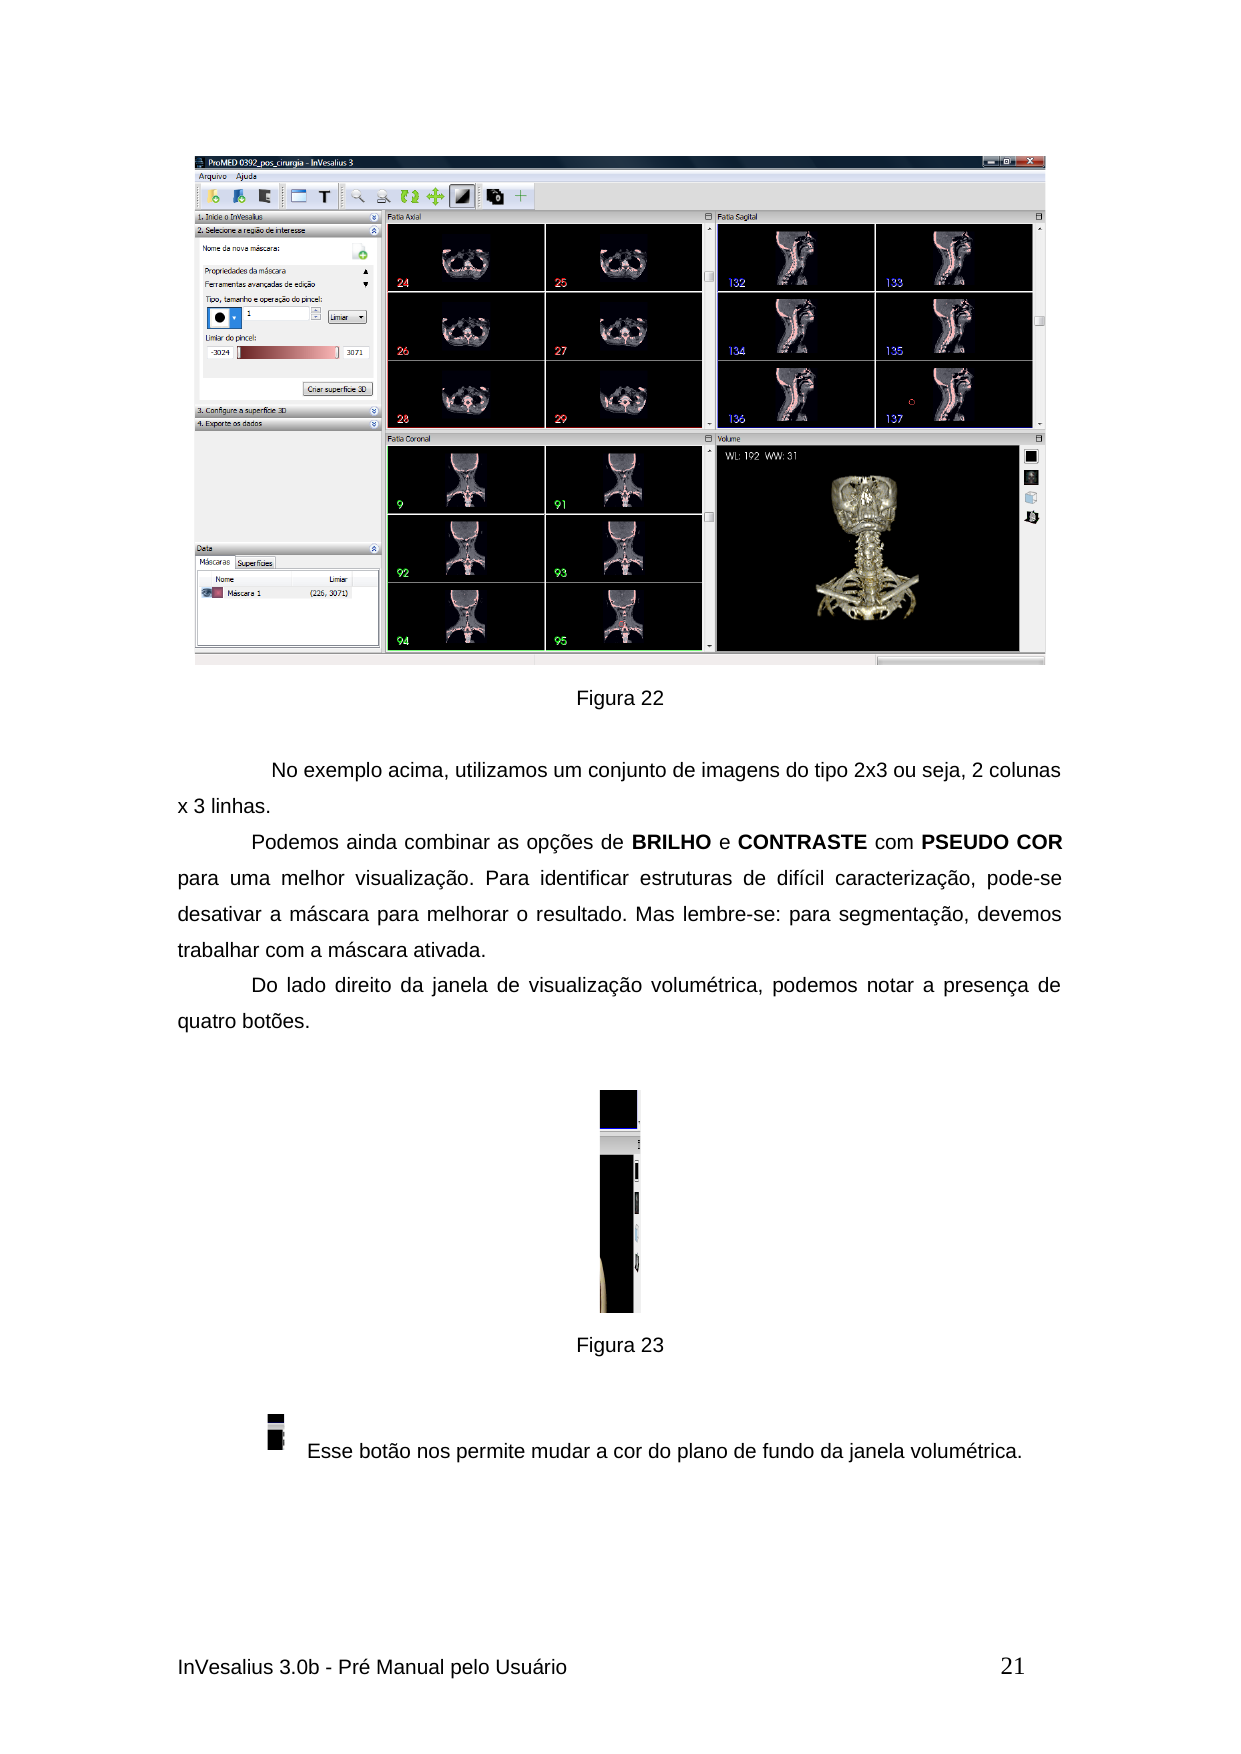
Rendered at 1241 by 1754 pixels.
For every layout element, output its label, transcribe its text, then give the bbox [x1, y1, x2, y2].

text No exemplo acima, utilizamos um conjunto de imagens do tipo 2x3 ou seja, 2 colunas x 3 linhas. [177, 758, 1063, 818]
text Esse botão nos permite mudar a cor do plano de fundo da janela volumétrica. [177, 1405, 1063, 1463]
text Figura 22 [177, 686, 1063, 710]
text Podemos ainda combinar as opções de BRILHO e CONTRASTE com PSEUDO COR para uma melhor visualização. Para identificar estruturas de difícil caracterização, pode-se desativar a máscara para melhorar o resultado. Mas lembre-se: para segmentação, devemos trabalhar com a máscara ativada. [177, 829, 1063, 961]
picture [194, 156, 1046, 665]
text Do lado direito da janela de visualização volumétrica, podemos notar a presença de quatro botões. [177, 973, 1063, 1033]
text Figura 23 [177, 1333, 1063, 1357]
